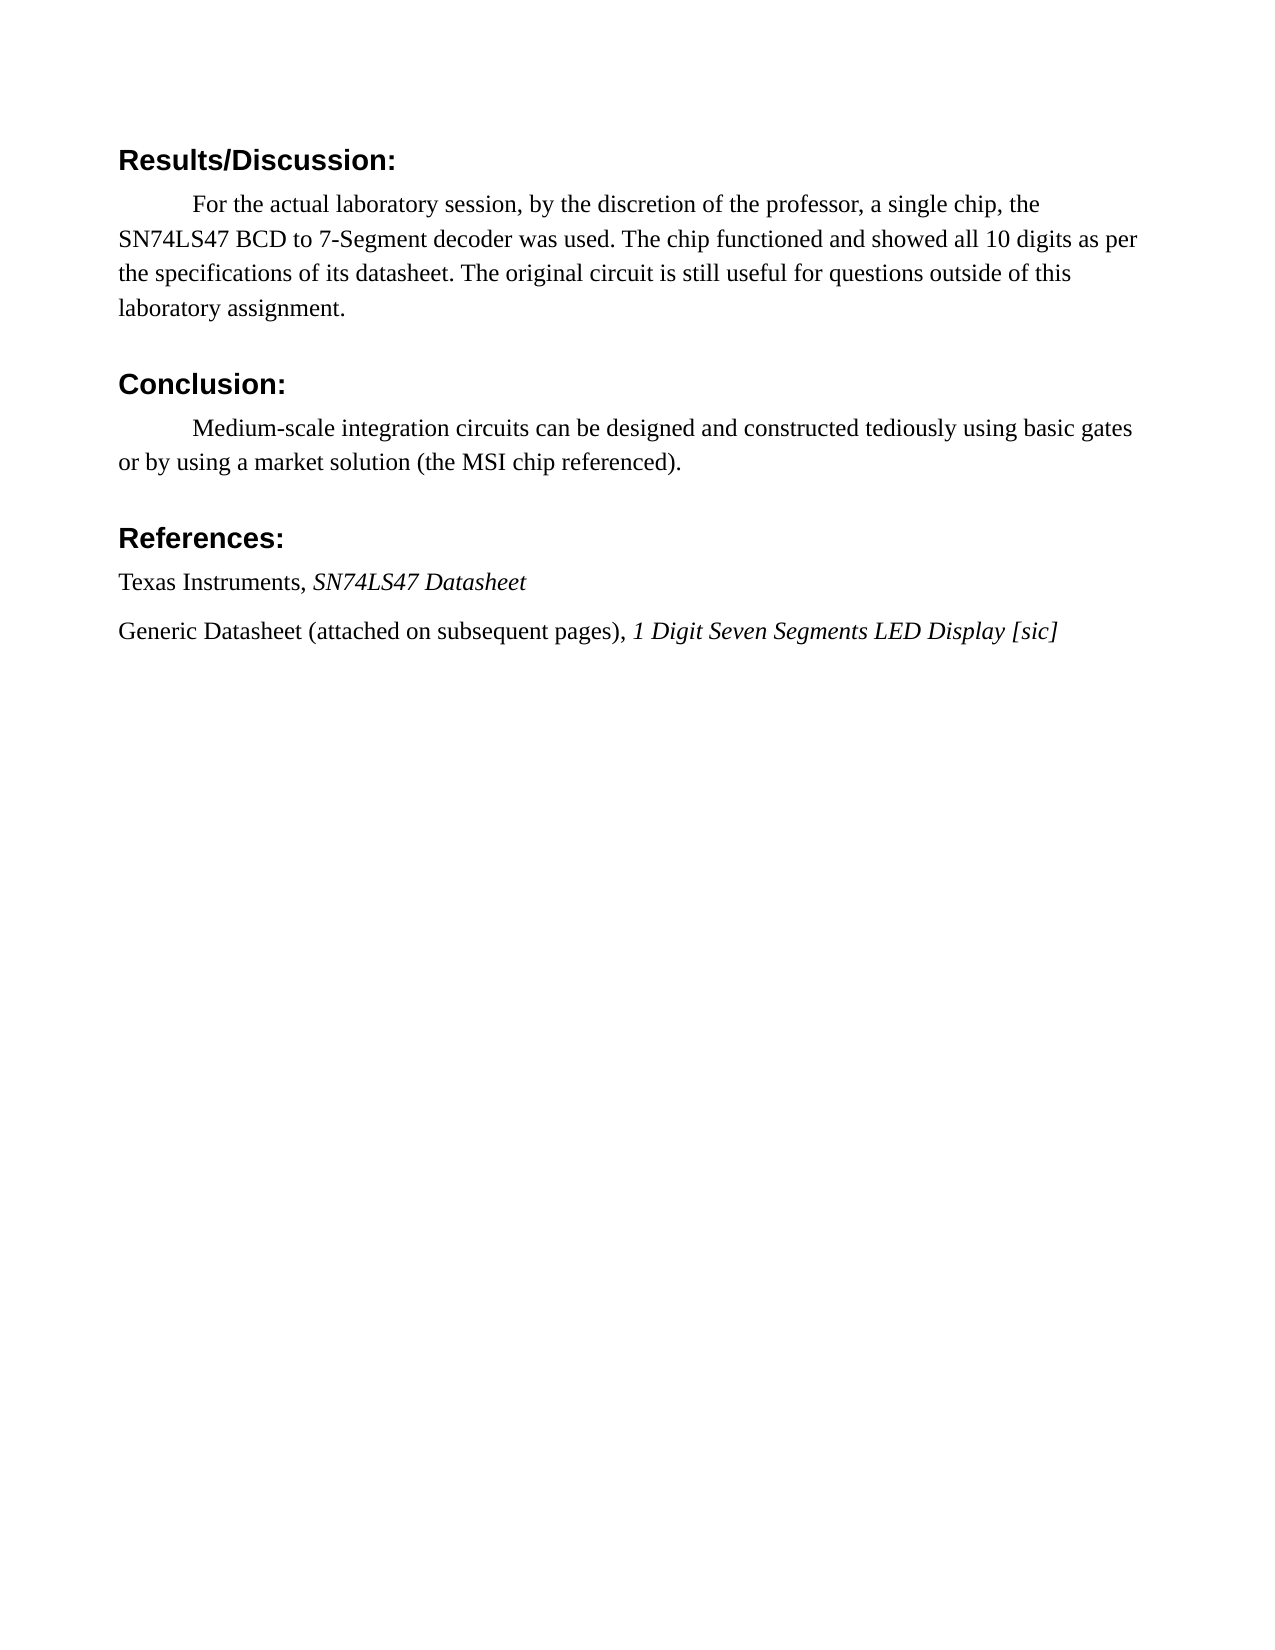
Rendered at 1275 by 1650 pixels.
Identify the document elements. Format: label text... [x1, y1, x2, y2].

text Medium-scale integration circuits can be designed and constructed tediously using basic gates or by using a market solution (the MSI chip referenced). [118, 413, 1157, 476]
subtitle Results/Discussion: [118, 143, 1157, 177]
text Texas Instruments, SN74LS47 Datasheet [118, 567, 1157, 596]
text For the actual laboratory session, by the discretion of the professor, a single chip, the SN74LS47 BCD to 7-Segment decoder was used. The chip functioned and showed all 10 digits as per the specifications of its datasheet. The original circuit is still useful for questions outside of this laboratory assignment. [118, 189, 1157, 321]
text Generic Datasheet (attached on subsequent pages), 1 Digit Seven Segments LED Display [sic] [118, 616, 1157, 645]
subtitle References: [118, 521, 1157, 555]
subtitle Conclusion: [118, 367, 1157, 400]
